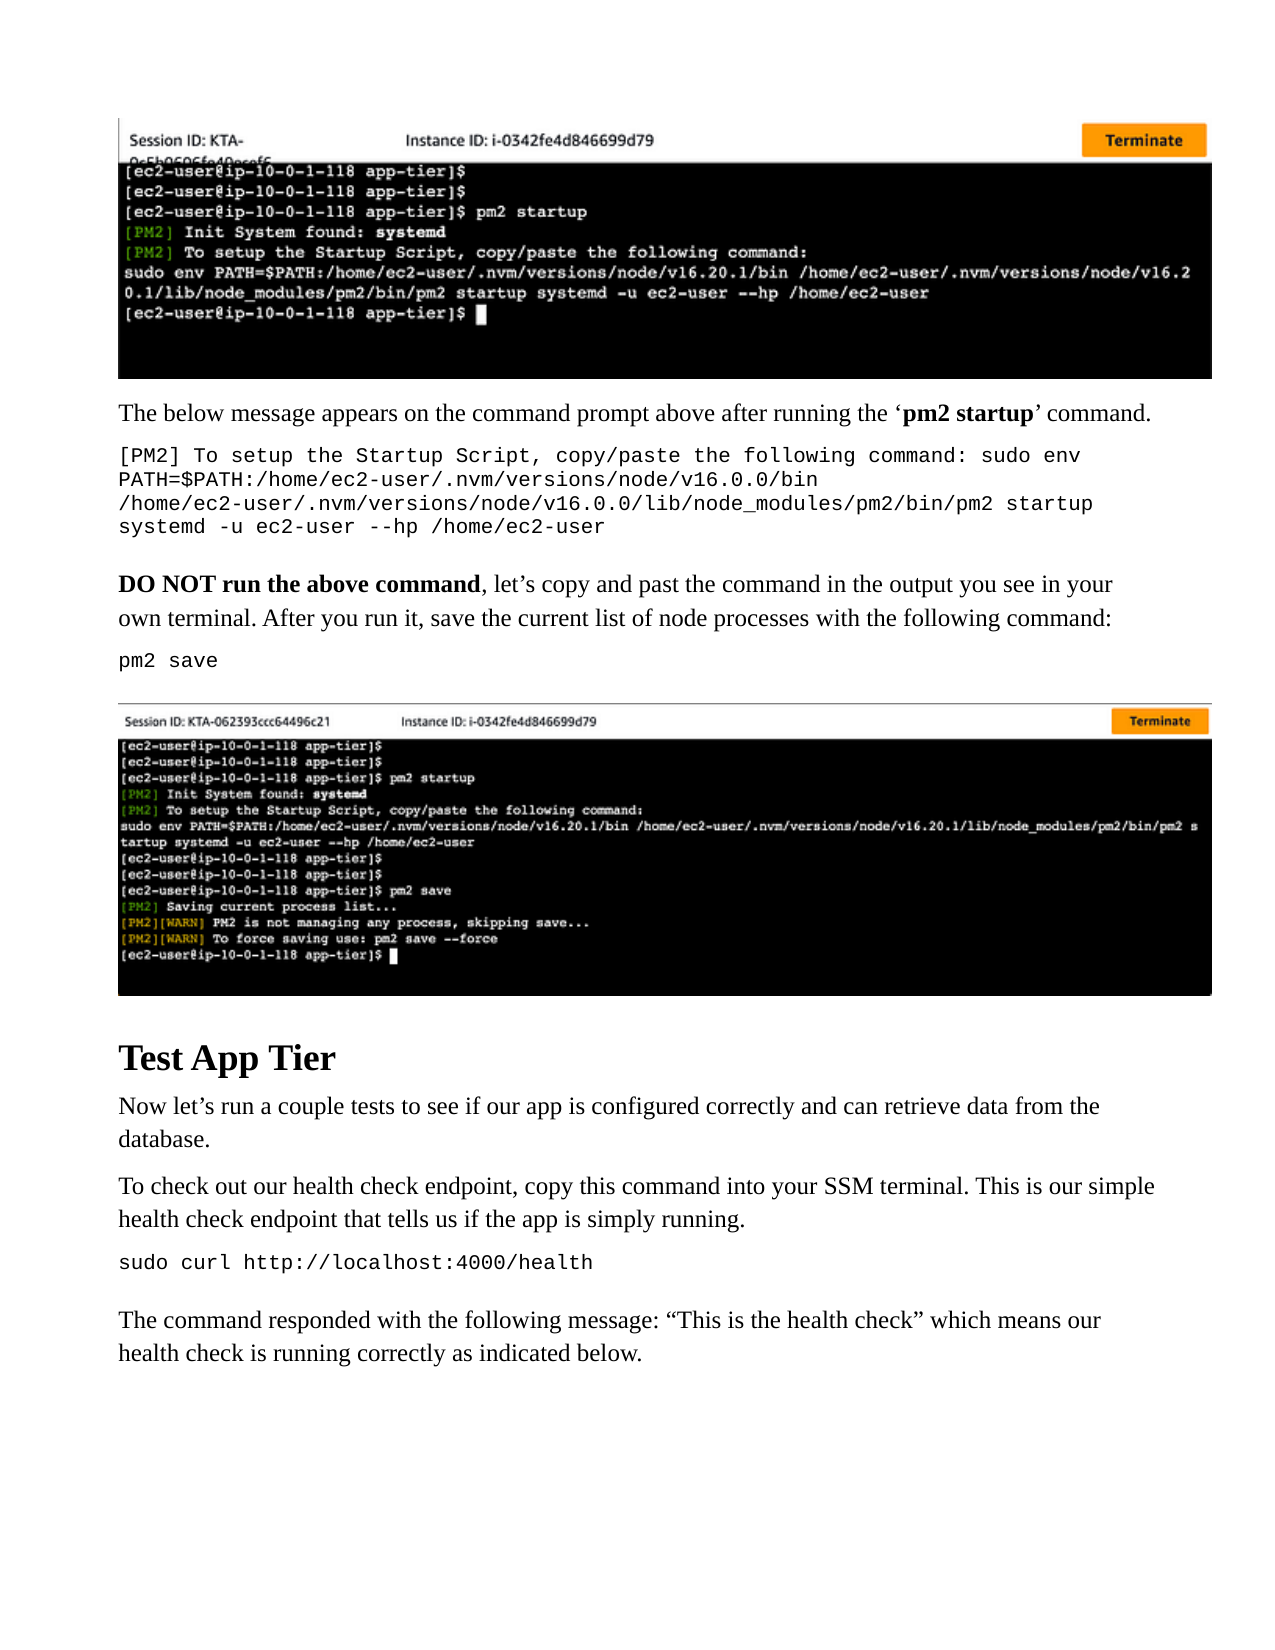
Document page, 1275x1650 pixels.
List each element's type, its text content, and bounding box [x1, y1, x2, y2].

text pm2 save [118, 650, 1157, 674]
text sudo curl http://localhost:4000/health [118, 1252, 1157, 1276]
text Now let’s run a couple tests to see if our app is configured correctly and can retrieve data from the database. [118, 1091, 1157, 1153]
text [PM2] To setup the Startup Script, copy/paste the following command: sudo env PATH=$PATH:/home/ec2-user/.nvm/versions/node/v16.0.0/bin /home/ec2-user/.nvm/versions/node/v16.0.0/lib/node_modules/pm2/bin/pm2 startup systemd -u ec2-user --hp /home/ec2-user [118, 446, 1157, 540]
subtitle Test App Tier [118, 1035, 1157, 1078]
picture [118, 118, 1212, 379]
picture [118, 703, 1212, 996]
text The below message appears on the command prompt above after running the ‘pm2 startup’ command. [118, 398, 1157, 427]
text DO NOT run the above command, let’s copy and past the command in the output you see in your own terminal. After you run it, save the current list of node processes with the following command: [118, 569, 1157, 631]
text To check out our health check endpoint, copy this command into your SSM terminal. This is our simple health check endpoint that tells us if the app is simply running. [118, 1171, 1157, 1233]
text The command responded with the following message: “This is the health check” which means our health check is running correctly as indicated below. [118, 1305, 1157, 1367]
